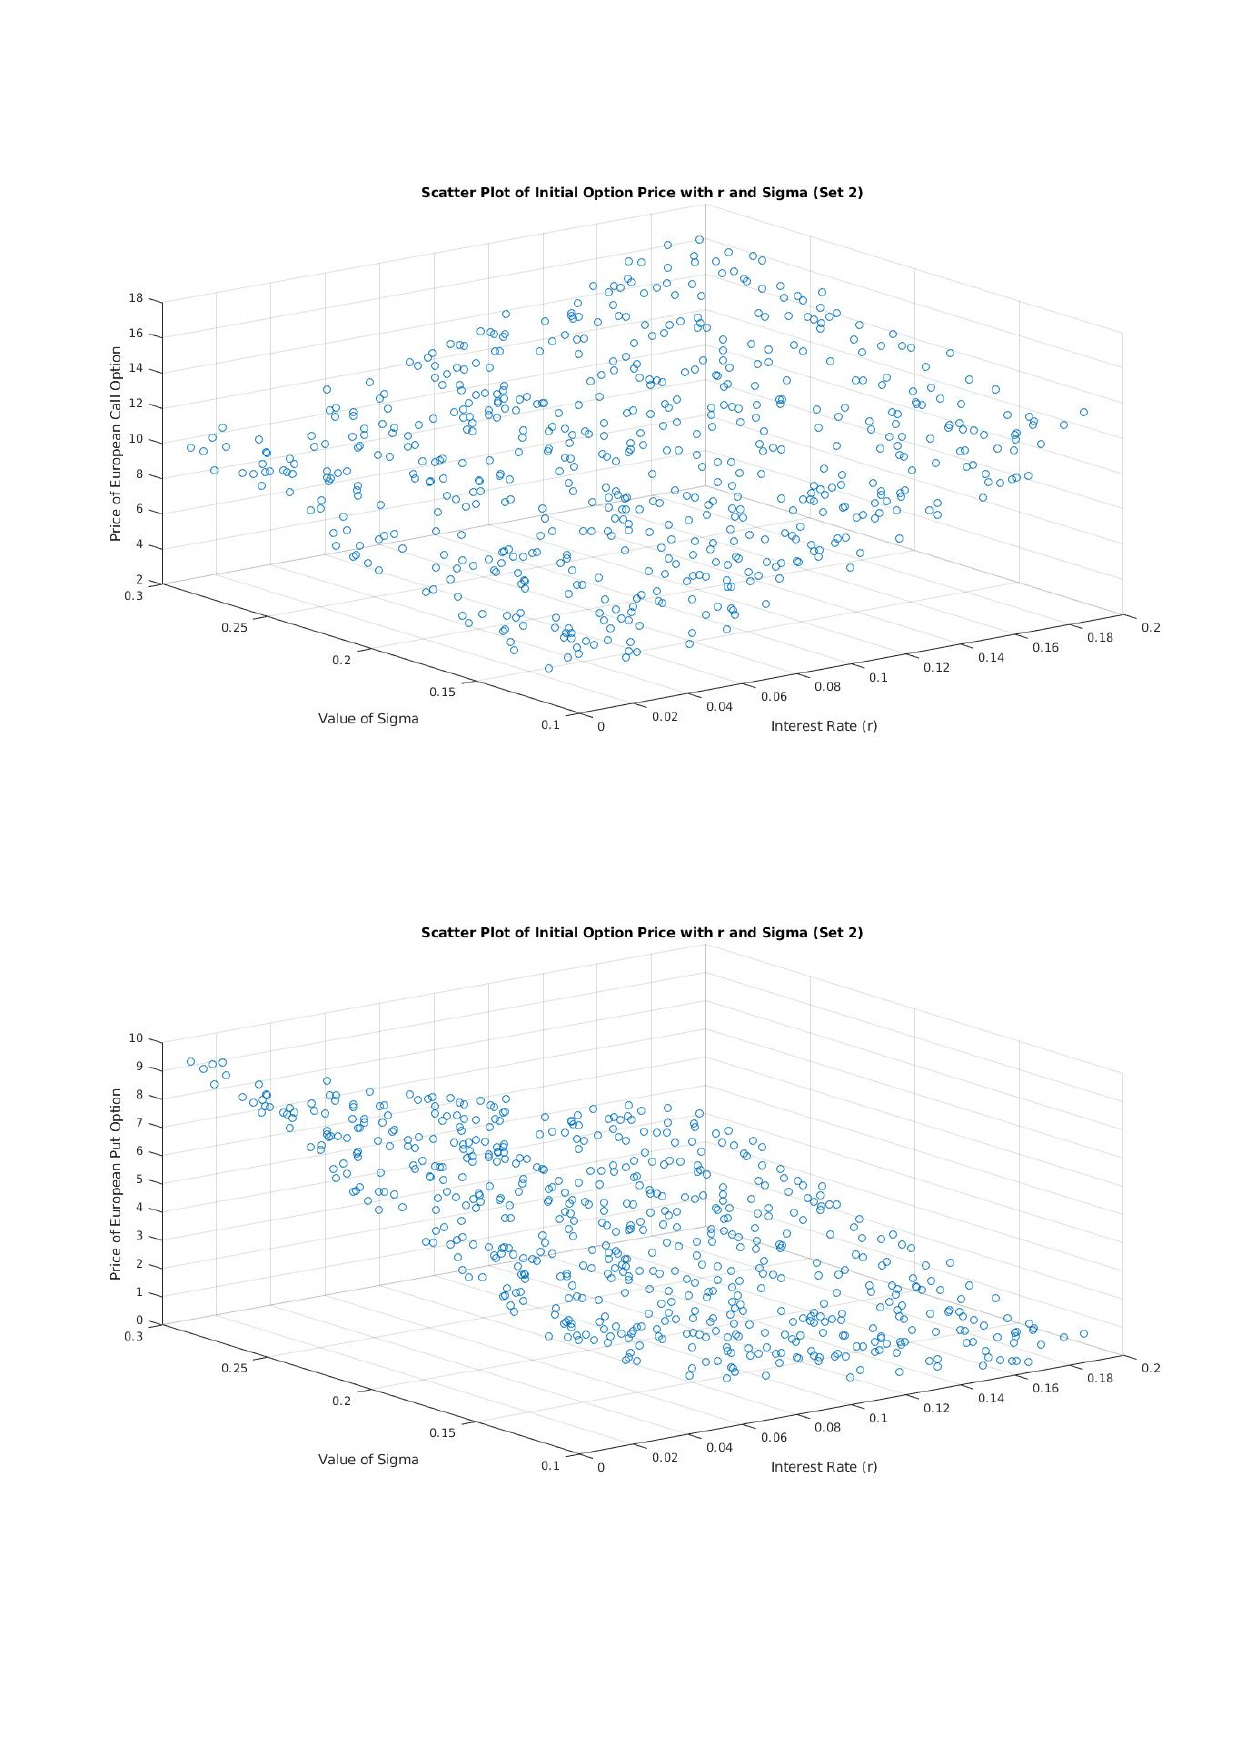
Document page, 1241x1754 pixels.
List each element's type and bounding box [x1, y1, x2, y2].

picture [0, 897, 1241, 1523]
picture [0, 156, 1241, 782]
